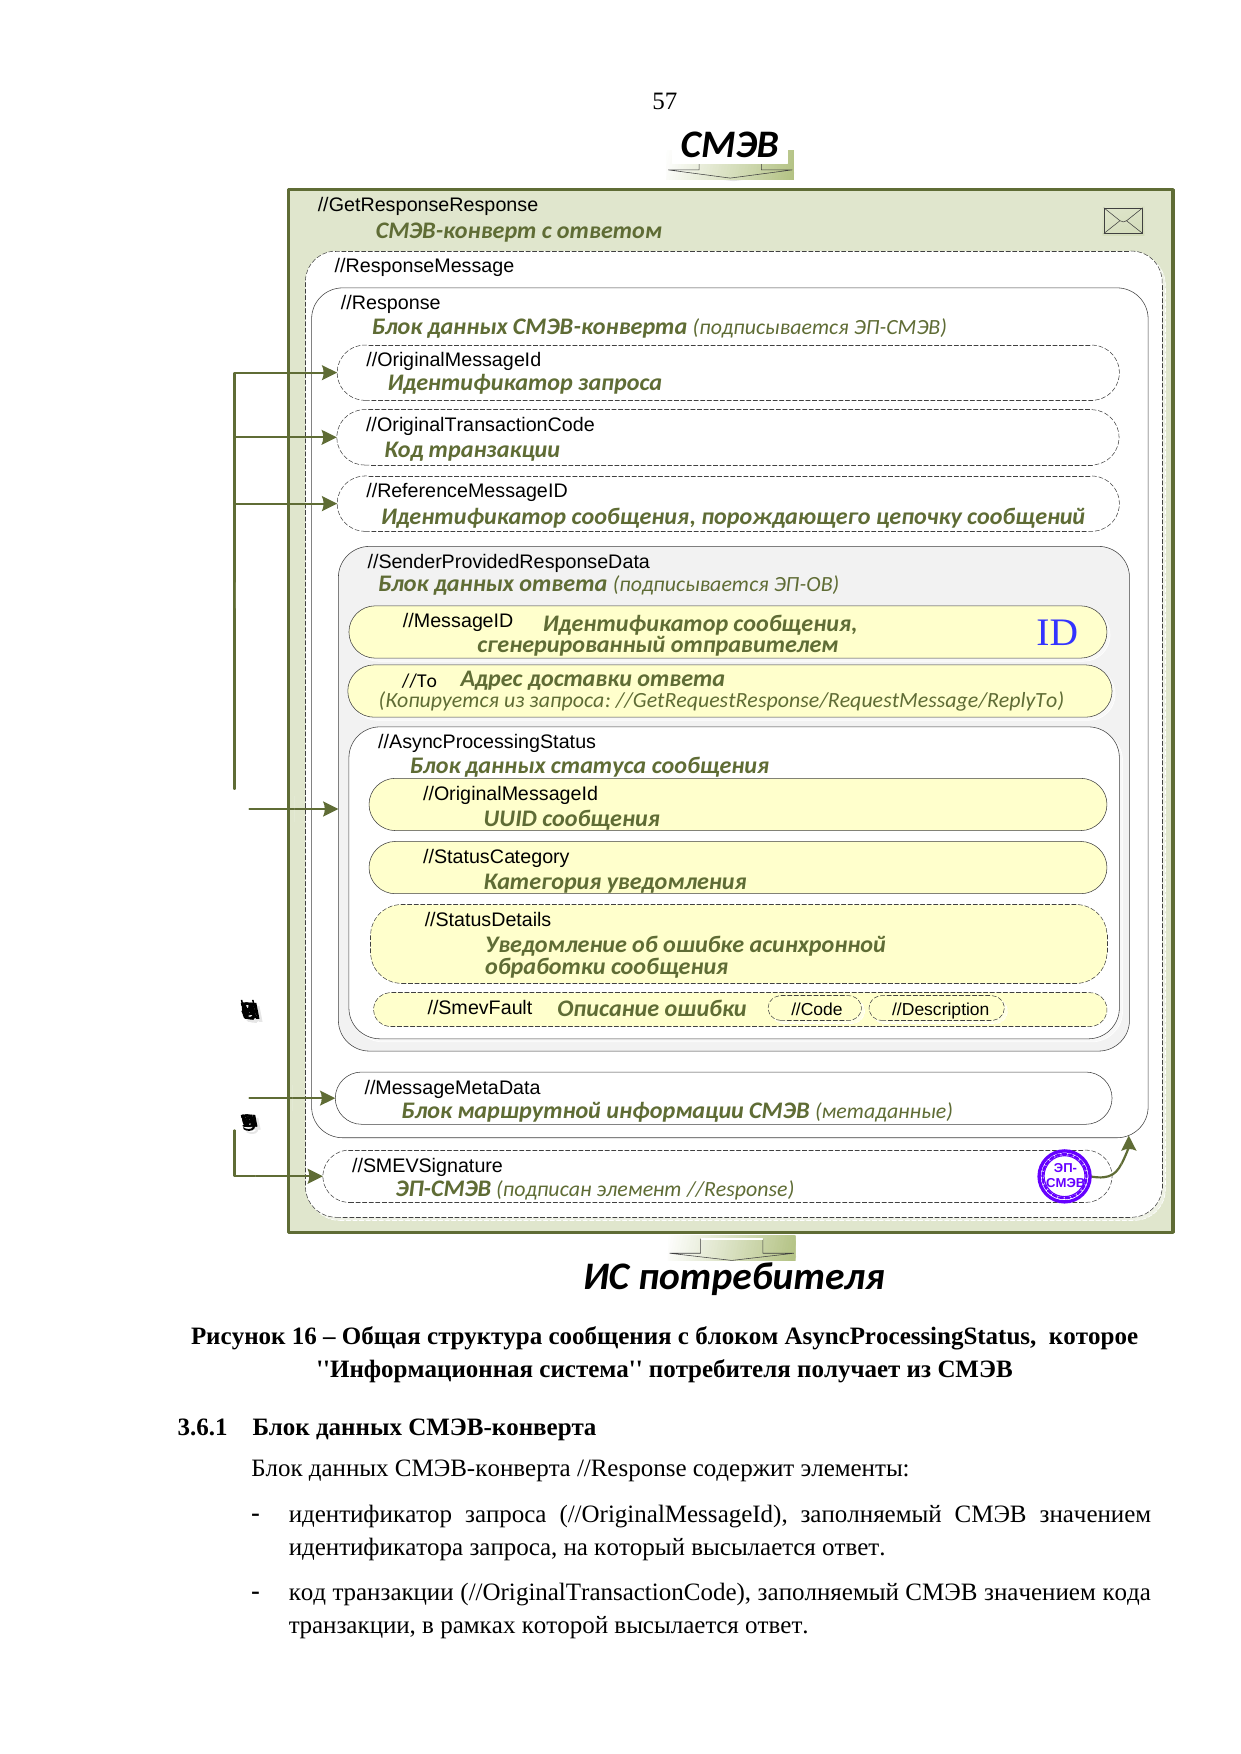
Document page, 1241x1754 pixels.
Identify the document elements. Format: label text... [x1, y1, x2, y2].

text Блок данных СМЭВ-конверта //Response содержит элементы: [177, 1453, 1152, 1482]
list идентификатор запроса (//OriginalMessageId), заполняемый СМЭВ значением идентификатора запроса, на который высылается ответ. [251, 1499, 1152, 1560]
list Рисунок 16 – Общая структура сообщения с блоком AsyncProcessingStatus, которое ''Информационная система'' потребителя получает из СМЭВ [177, 1321, 1152, 1383]
subtitle Блок данных СМЭВ-конверта [177, 1412, 1152, 1441]
list код транзакции (//OriginalTransactionCode), заполняемый СМЭВ значением кода транзакции, в рамках которой высылается ответ. [251, 1577, 1152, 1639]
